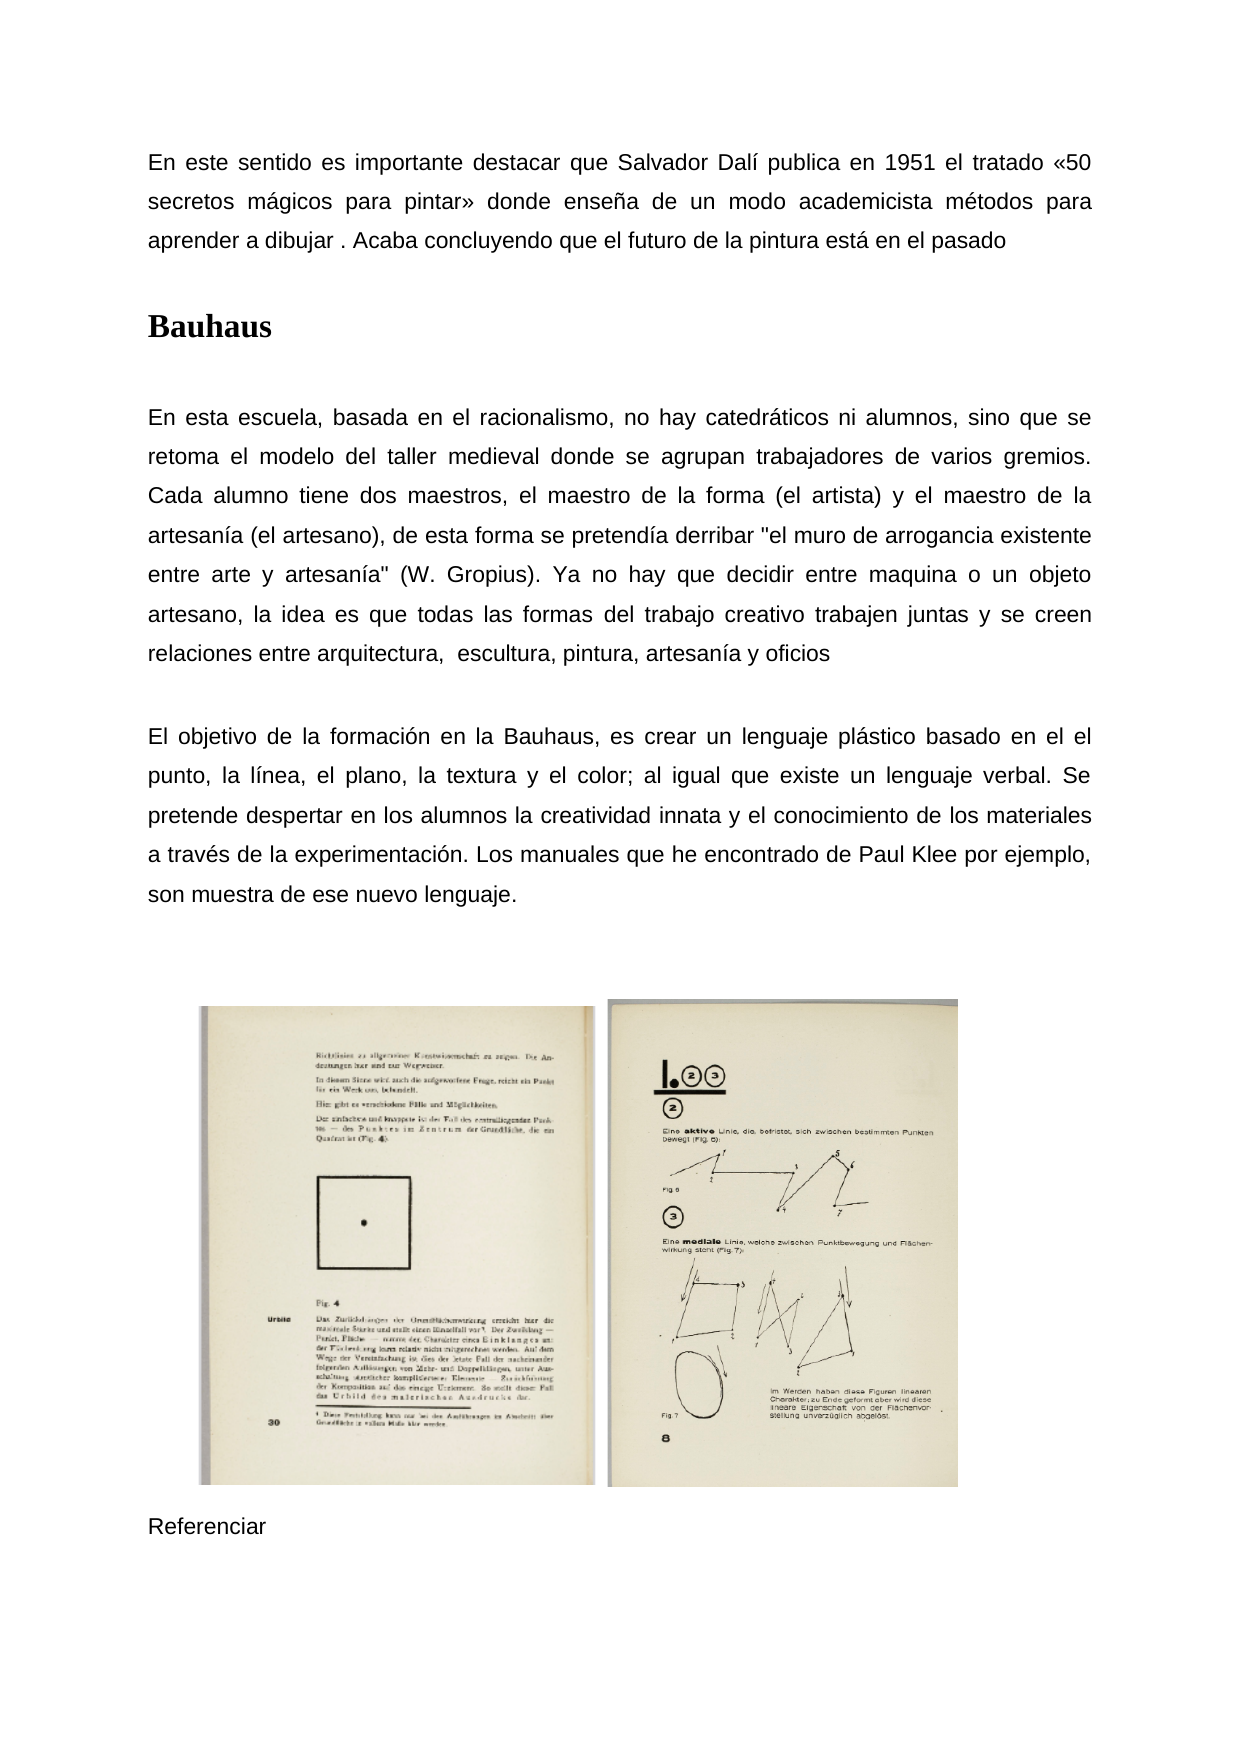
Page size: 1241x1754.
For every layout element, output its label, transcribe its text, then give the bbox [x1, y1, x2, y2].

text Referenciar [148, 999, 1093, 1539]
text En este sentido es importante destacar que Salvador Dalí publica en 1951 el tratado «50 secretos mágicos para pintar» donde enseña de un modo academicista métodos para aprender a dibujar . Acaba concluyendo que el futuro de la pintura está en el pasado [148, 148, 1093, 254]
text El objetivo de la formación en la Bauhaus, es crear un lenguaje plástico basado en el el punto, la línea, el plano, la textura y el color; al igual que existe un lenguaje verbal. Se pretende despertar en los alumnos la creatividad innata y el conocimiento de los materiales a través de la experimentación. Los manuales que he encontrado de Paul Klee por ejemplo, son muestra de ese nuevo lenguaje. [148, 723, 1093, 907]
picture [607, 999, 958, 1487]
picture [205, 1006, 576, 1485]
text Bauhaus [148, 306, 1093, 345]
text En esta escuela, basada en el racionalismo, no hay catedráticos ni alumnos, sino que se retoma el modelo del taller medieval donde se agrupan trabajadores de varios gremios. Cada alumno tiene dos maestros, el maestro de la forma (el artista) y el maestro de la artesanía (el artesano), de esta forma se pretendía derribar "el muro de arrogancia existente entre arte y artesanía" (W. Gropius). Ya no hay que decidir entre maquina o un objeto artesano, la idea es que todas las formas del trabajo creativo trabajen juntas y se creen relaciones entre arquitectura, escultura, pintura, artesanía y oficios [148, 403, 1093, 667]
